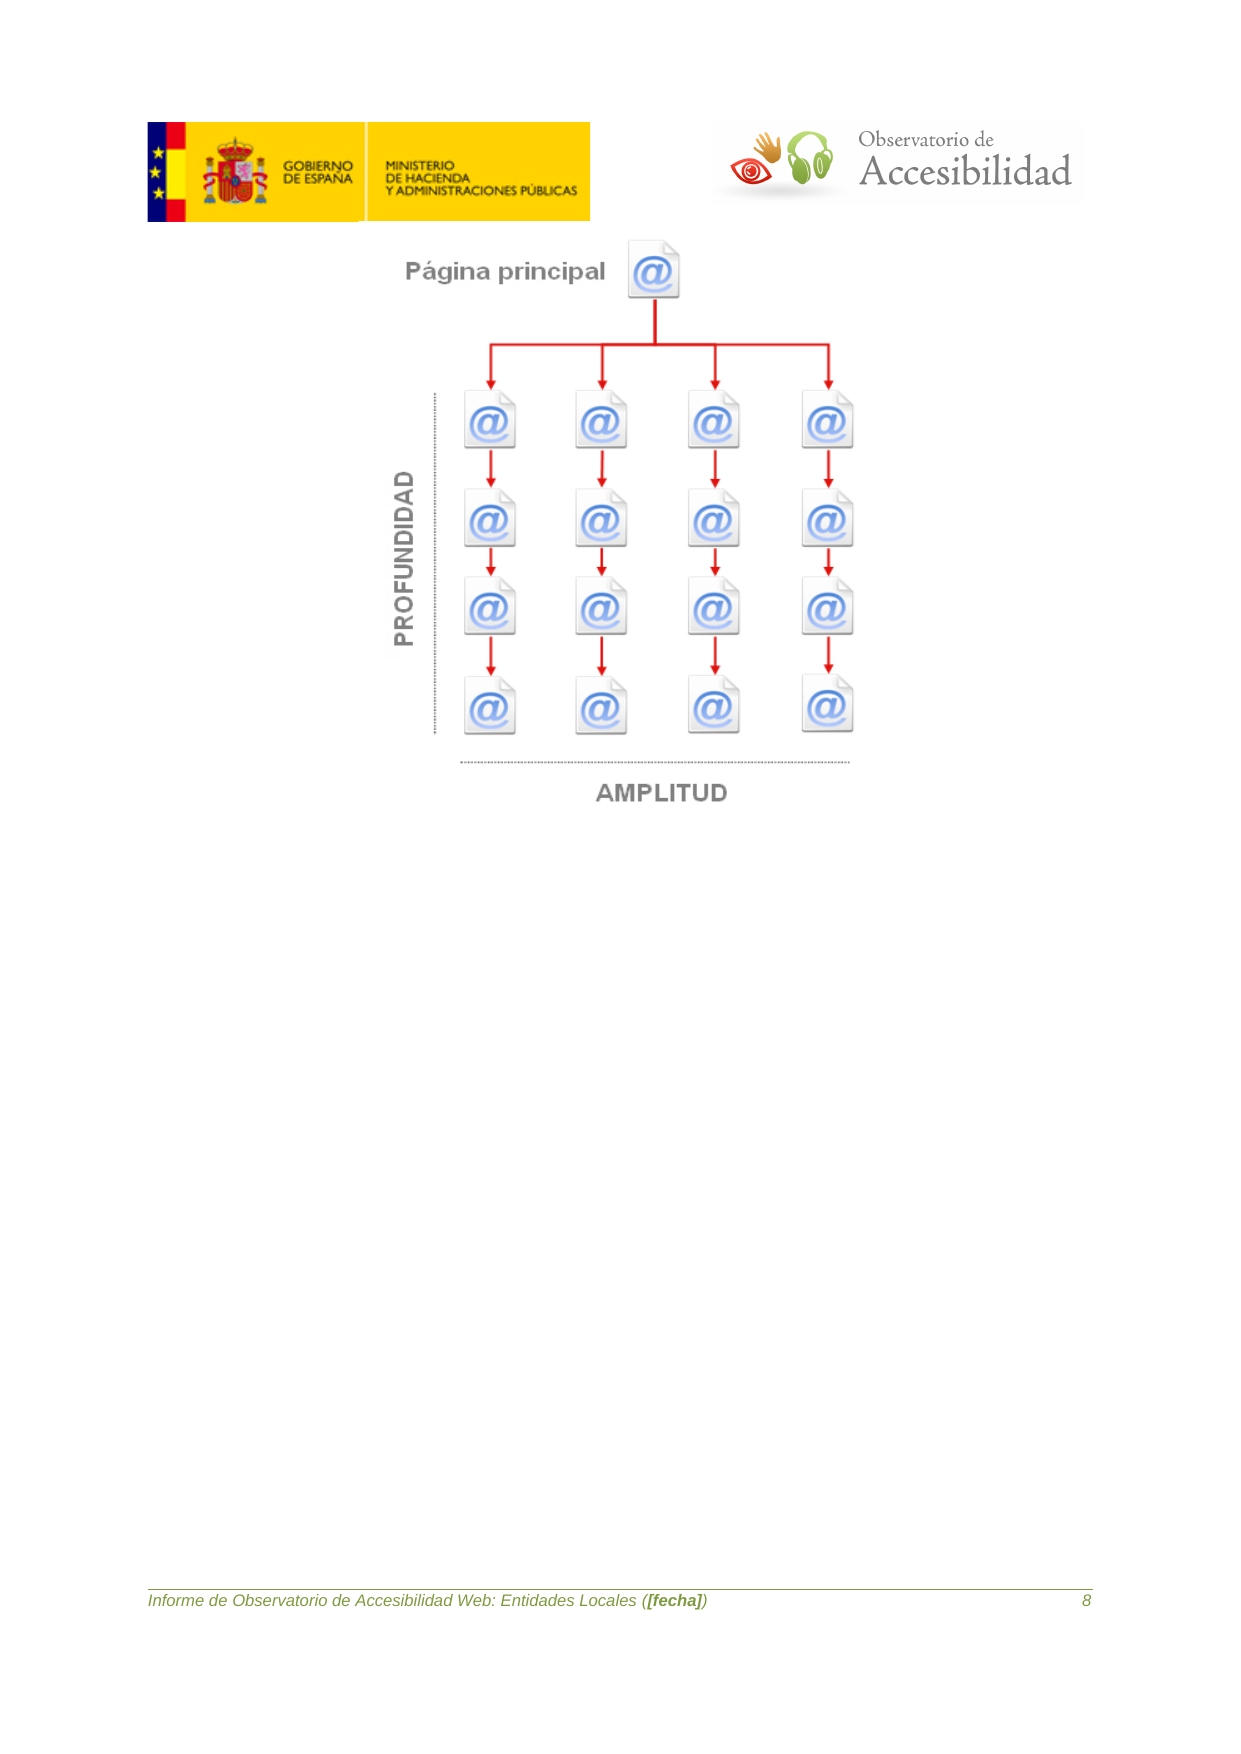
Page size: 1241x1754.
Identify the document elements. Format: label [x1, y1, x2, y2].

picture [147, 122, 882, 825]
picture [710, 122, 1086, 205]
